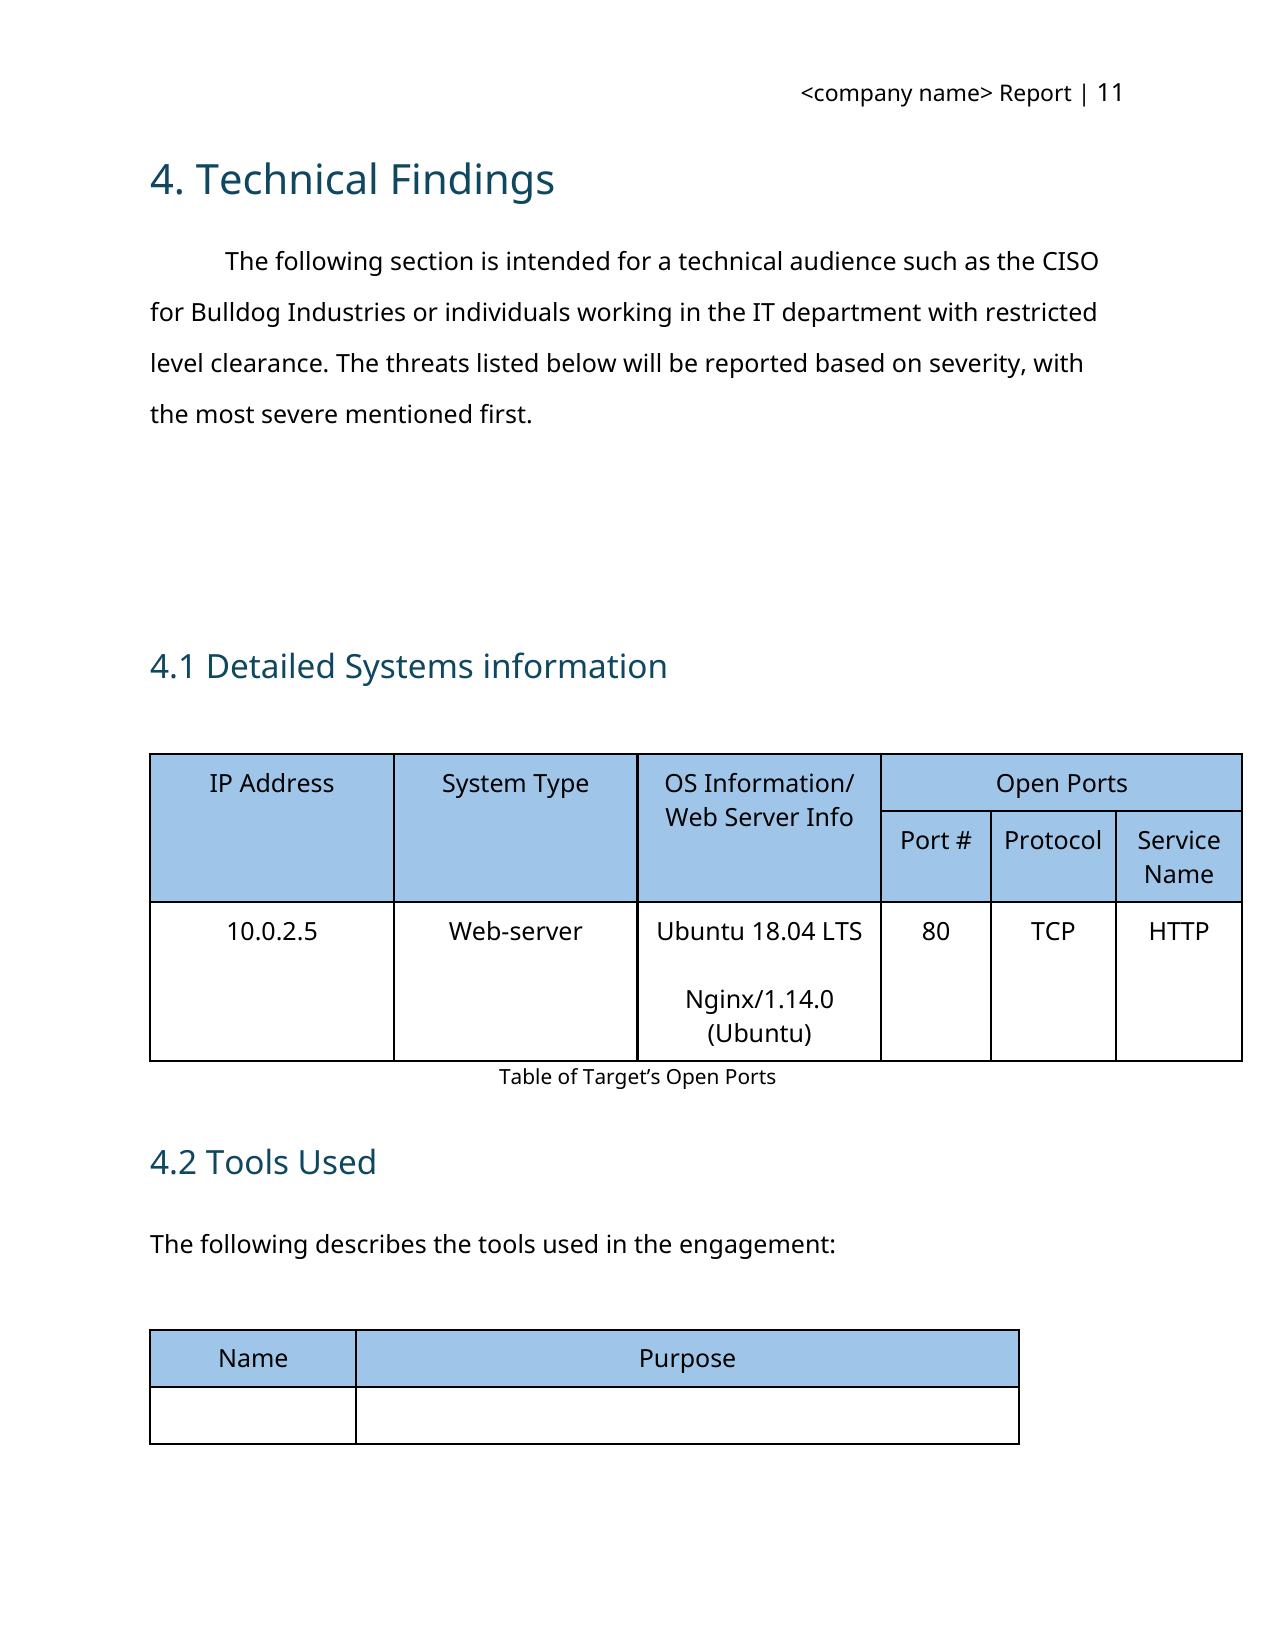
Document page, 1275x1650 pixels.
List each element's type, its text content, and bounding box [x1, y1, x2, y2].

table_cell [151, 1388, 355, 1442]
table_cell Web-server [395, 903, 636, 1060]
table_header IP Address [151, 755, 393, 901]
text Table of Target’s Open Ports [150, 1062, 1125, 1091]
subtitle 4. Technical Findings [150, 150, 1125, 207]
subtitle 4.1 Detailed Systems information [150, 642, 1125, 688]
table_cell Protocol [992, 812, 1115, 901]
table_cell 80 [882, 903, 990, 1060]
table_cell HTTP [1117, 903, 1241, 1060]
text The following describes the tools used in the engagement: [150, 1226, 1125, 1261]
table_cell Service Name [1117, 812, 1241, 901]
table_header Purpose [357, 1331, 1018, 1386]
text The following section is intended for a technical audience such as the CISO for Bulldog Industries or individuals working in the IT department with restricted level clearance. The threats listed below will be reported based on severity, with the most severe mentioned first. [150, 243, 1125, 431]
table_header Open Ports [882, 755, 1241, 810]
table_header OS Information/ Web Server Info [639, 755, 880, 901]
table_header Name [151, 1331, 355, 1386]
subtitle 4.2 Tools Used [150, 1139, 1125, 1184]
table_header System Type [395, 755, 636, 901]
table_cell Port # [882, 812, 990, 901]
table_cell 10.0.2.5 [151, 903, 393, 1060]
table_cell TCP [992, 903, 1115, 1060]
table_cell Ubuntu 18.04 LTS Nginx/1.14.0 (Ubuntu) [639, 903, 880, 1060]
table_cell [357, 1388, 1018, 1442]
